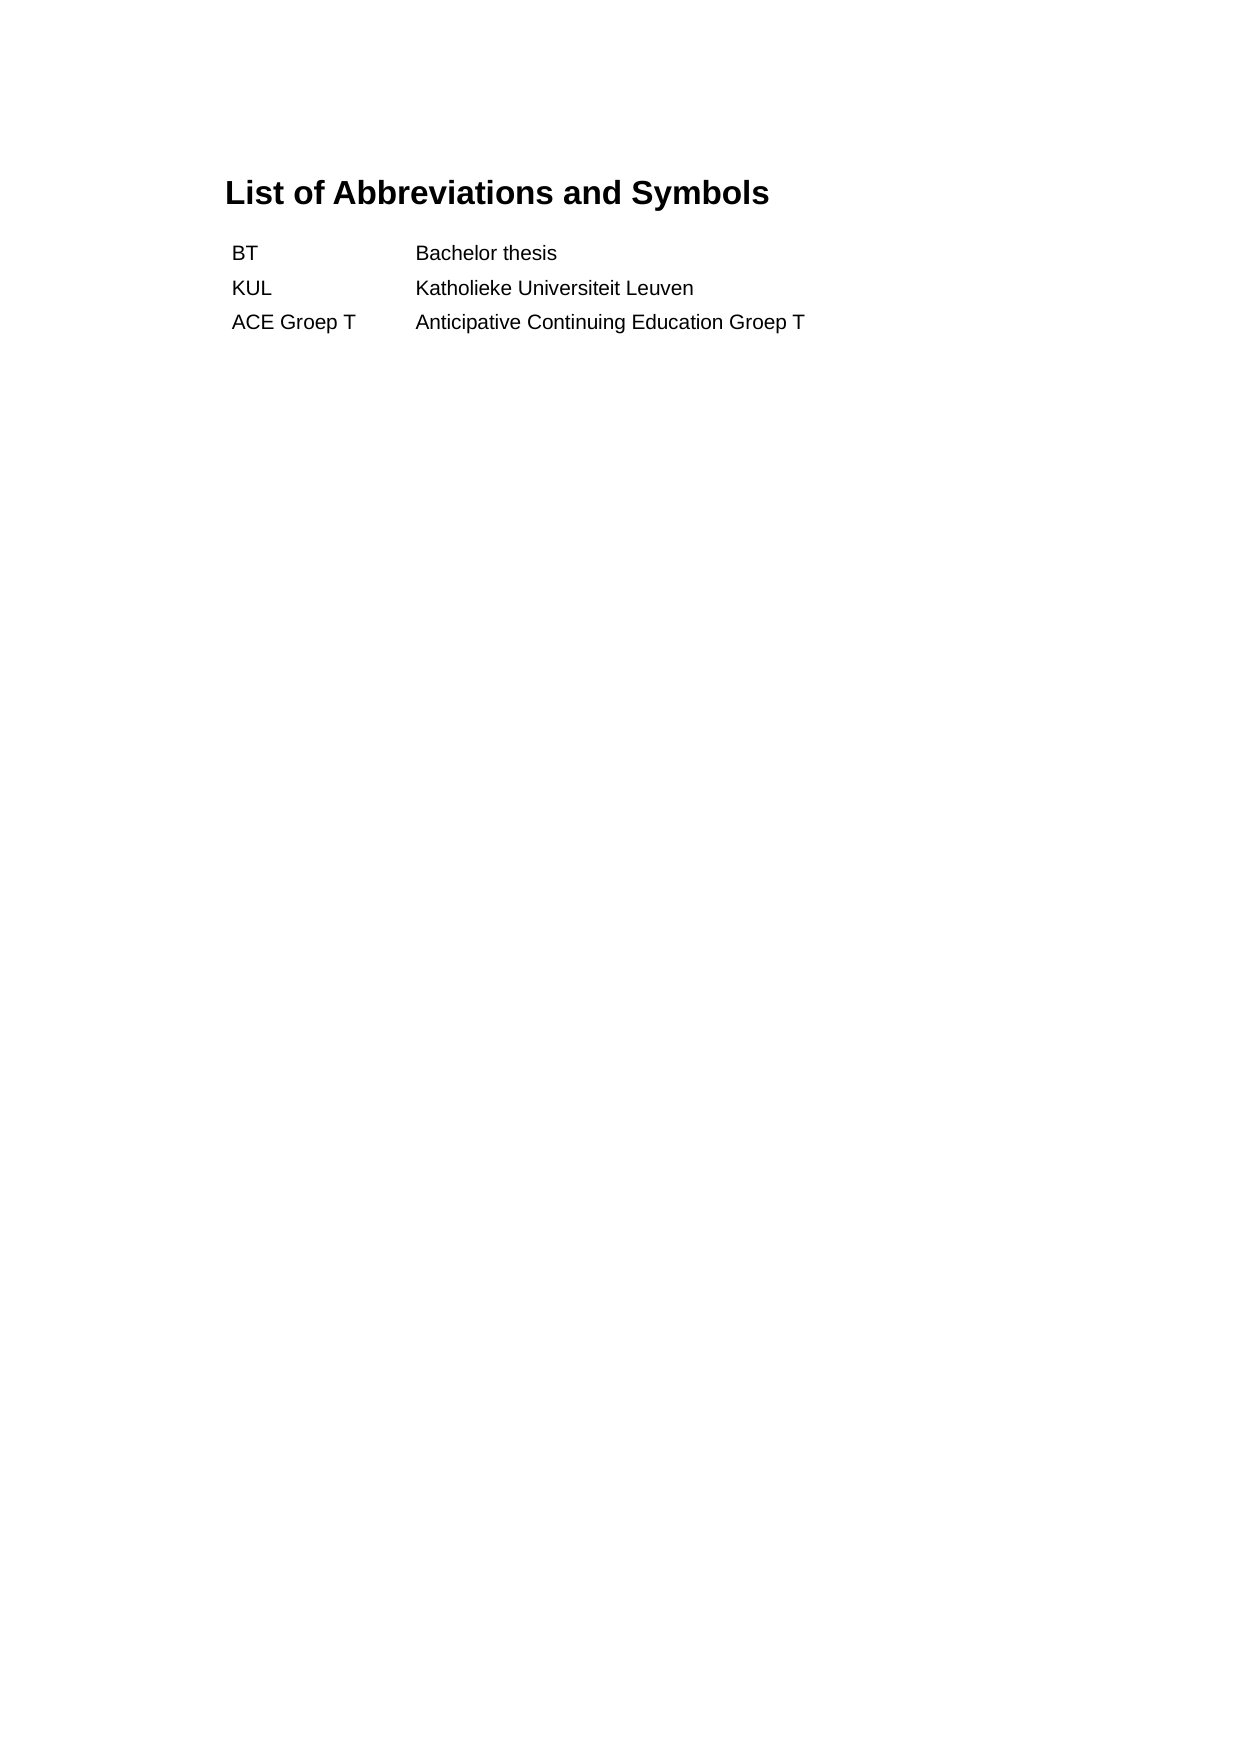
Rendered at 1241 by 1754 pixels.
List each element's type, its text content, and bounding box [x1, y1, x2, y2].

table_cell [410, 375, 1090, 409]
table_cell [410, 791, 1090, 826]
table_cell [226, 791, 409, 826]
table_cell Anticipative Continuing Education Groep T [410, 305, 1090, 340]
subtitle List of Abbreviations and Symbols [225, 175, 1090, 212]
table_cell [226, 652, 409, 687]
table_cell [410, 409, 1090, 444]
table_cell [410, 756, 1090, 791]
table_cell [226, 687, 409, 722]
table_cell [410, 618, 1090, 652]
table_cell [226, 444, 409, 479]
table_cell [410, 895, 1090, 930]
table_cell [410, 444, 1090, 479]
table_cell Katholieke Universiteit Leuven [410, 271, 1090, 305]
table_cell [226, 895, 409, 930]
table_cell [226, 860, 409, 895]
table_cell [410, 687, 1090, 722]
table_cell [410, 722, 1090, 756]
table_cell [226, 375, 409, 409]
table_cell [410, 548, 1090, 583]
table_cell [226, 340, 409, 375]
table_cell ACE Groep T [226, 305, 409, 340]
table_cell [226, 583, 409, 617]
table_cell [410, 826, 1090, 860]
table_cell [226, 722, 409, 756]
table_cell [226, 618, 409, 652]
table_cell [410, 583, 1090, 617]
table_cell KUL [226, 271, 409, 305]
table_cell [410, 652, 1090, 687]
table_cell [410, 514, 1090, 548]
table_cell [226, 826, 409, 860]
table_cell [410, 479, 1090, 513]
table_cell [226, 548, 409, 583]
table_cell [410, 860, 1090, 895]
table_cell [226, 479, 409, 513]
table_cell [410, 340, 1090, 375]
table_header BT [226, 236, 409, 271]
table_cell [226, 756, 409, 791]
table_cell [226, 409, 409, 444]
table_header Bachelor thesis [410, 236, 1090, 271]
table_cell [226, 514, 409, 548]
